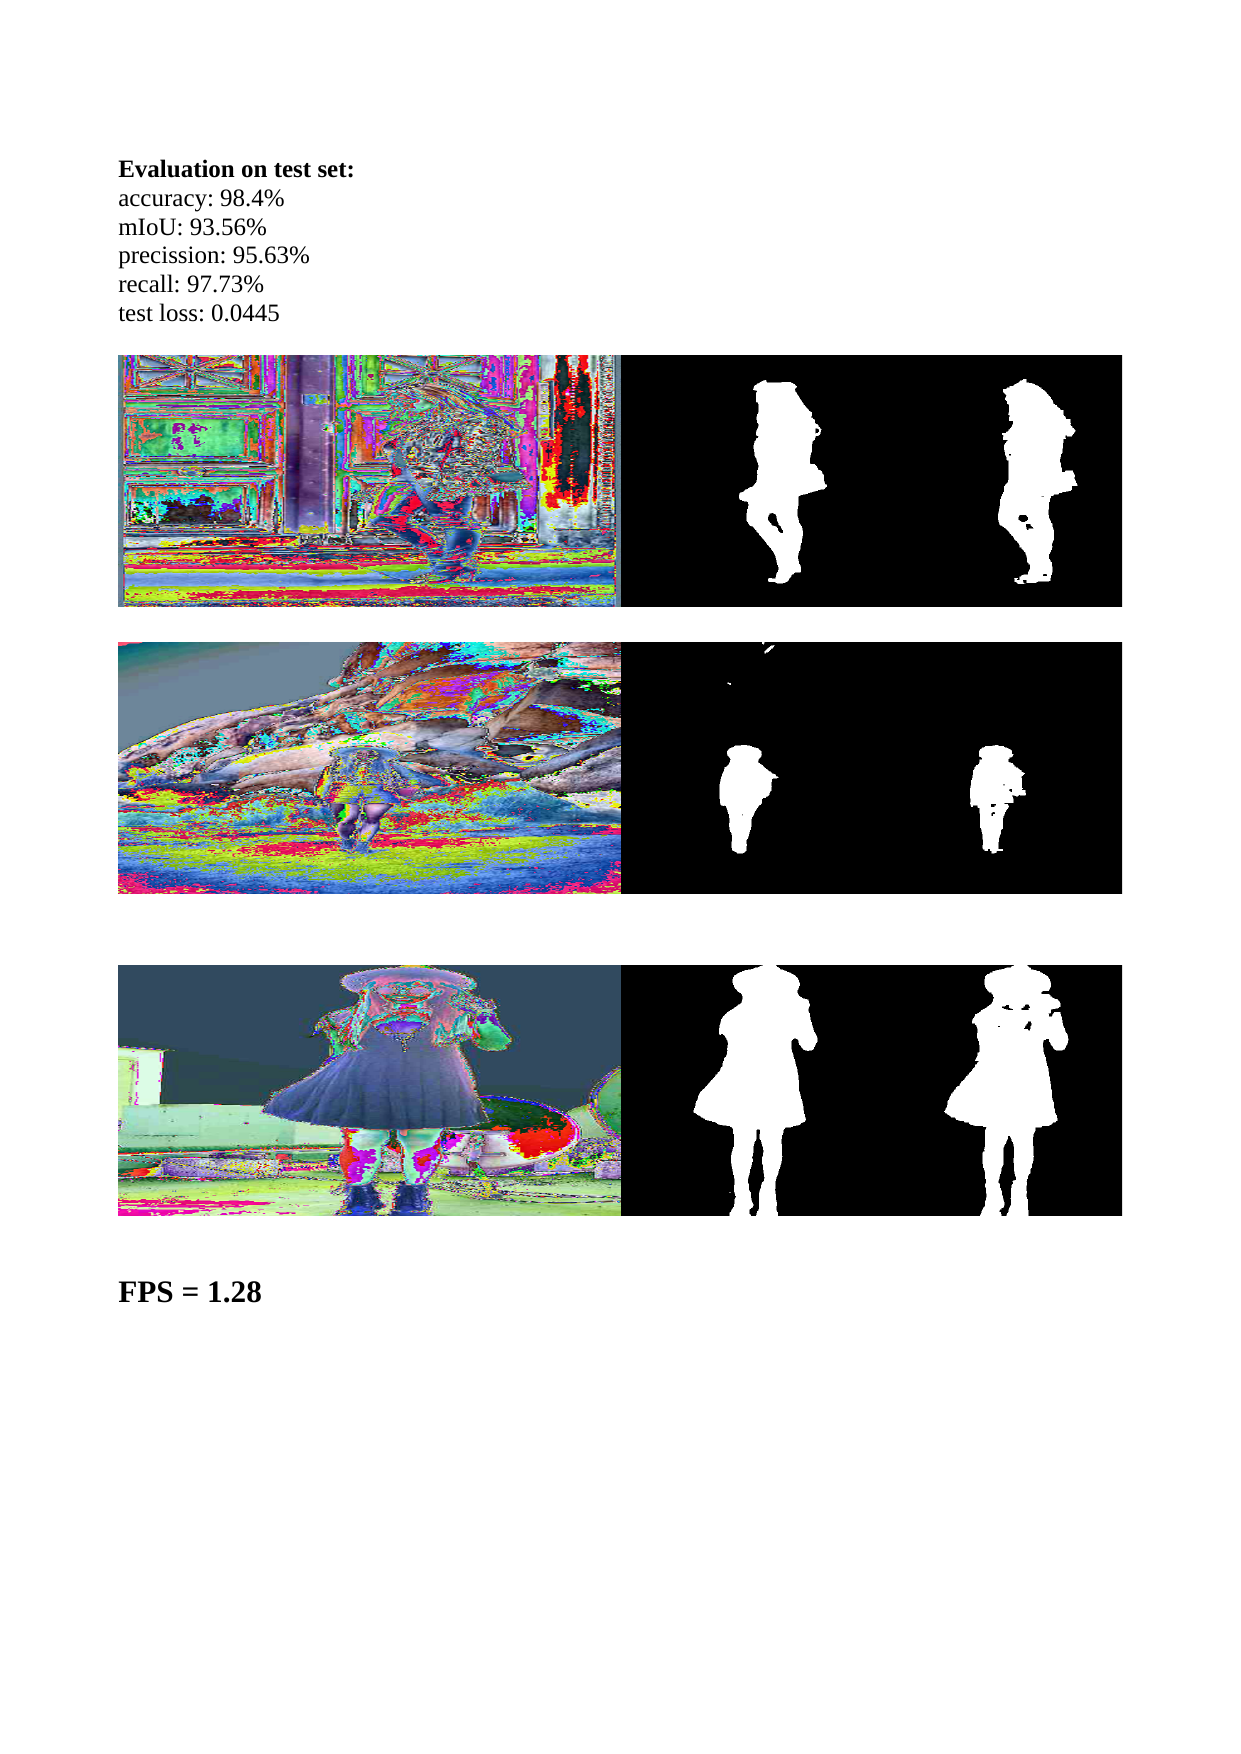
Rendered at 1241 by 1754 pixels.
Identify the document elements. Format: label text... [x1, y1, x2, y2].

text accuracy: 98.4% [118, 183, 1122, 212]
text recall: 97.73% [118, 269, 1122, 298]
picture [118, 642, 1123, 894]
text mIoU: 93.56% [118, 212, 1122, 240]
text Evaluation on test set: [118, 154, 1122, 183]
text FPS = 1.28 [118, 1273, 1122, 1309]
picture [118, 965, 1123, 1216]
text precission: 95.63% [118, 240, 1122, 269]
picture [118, 355, 1123, 607]
text test loss: 0.0445 [118, 298, 1122, 327]
